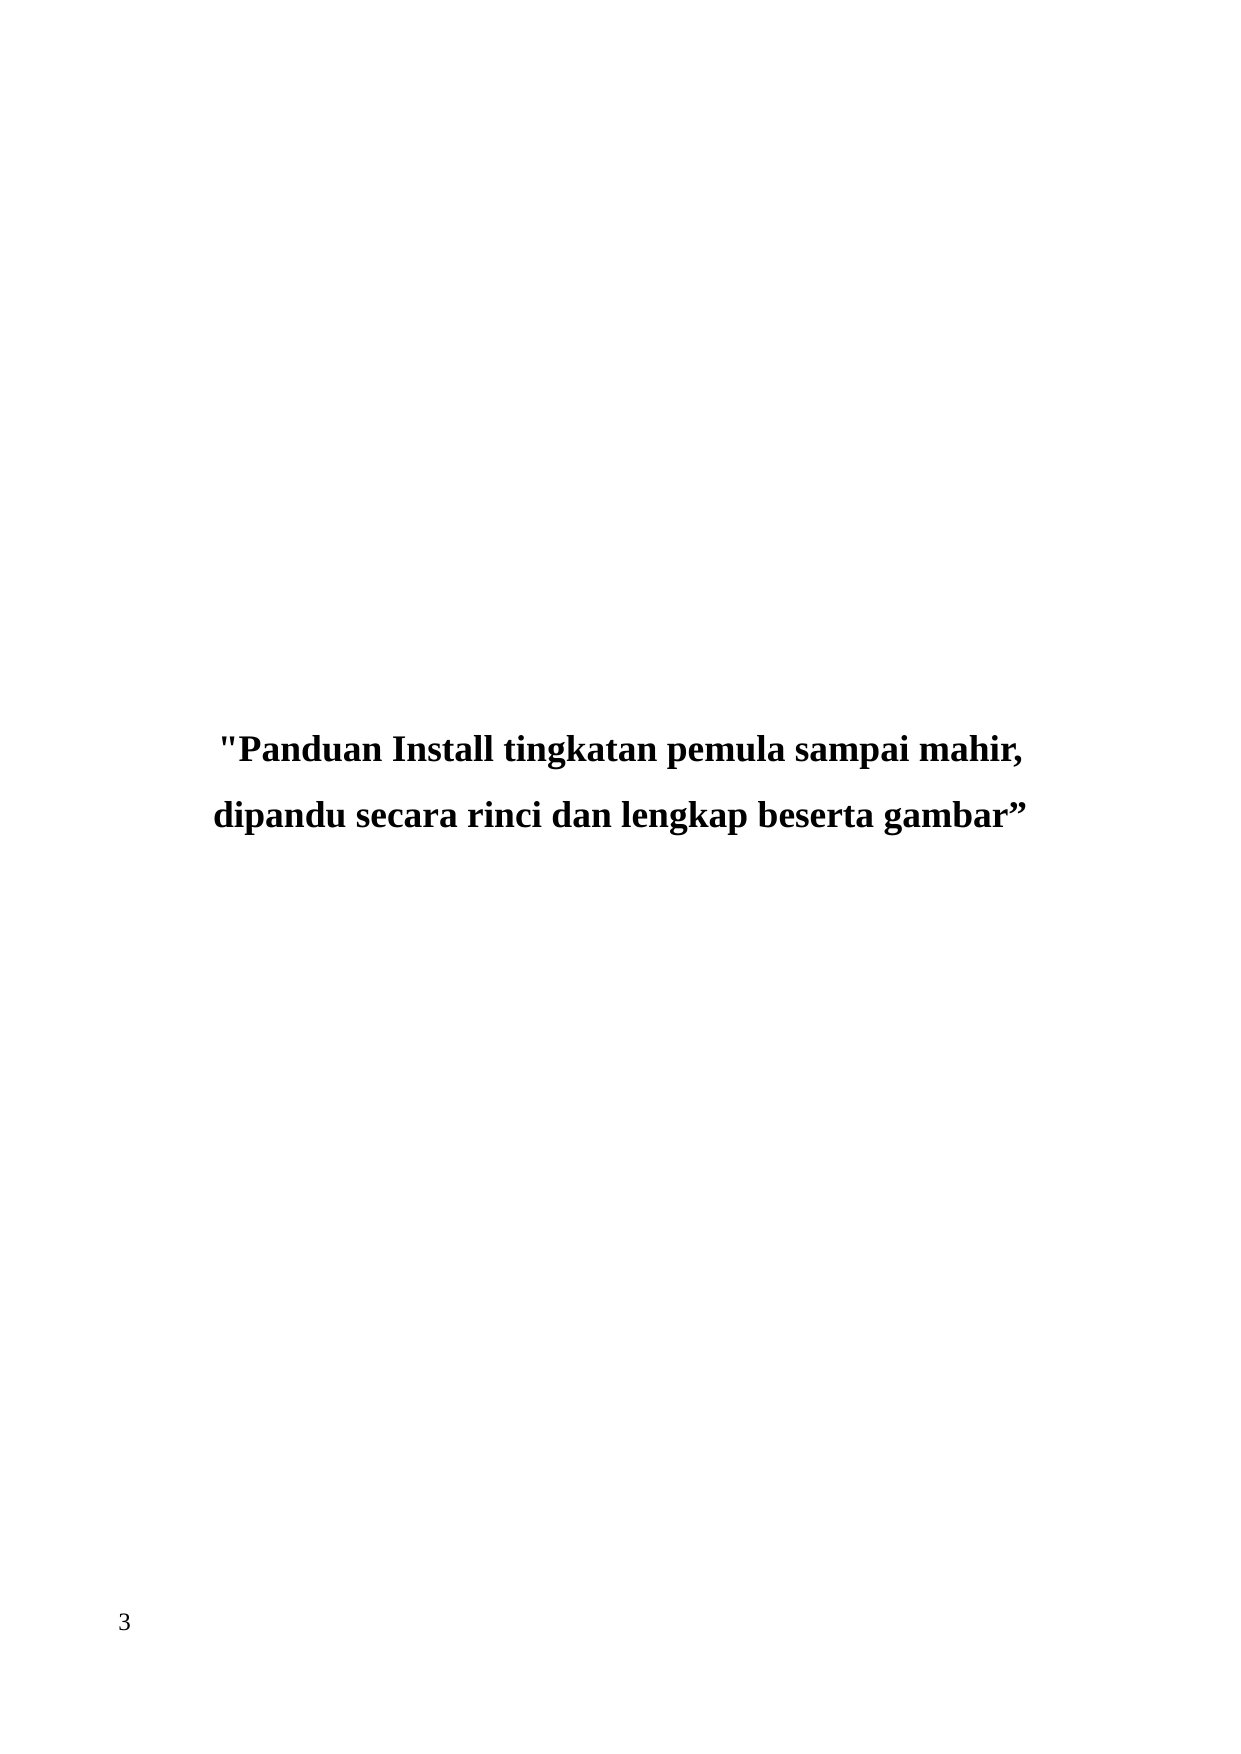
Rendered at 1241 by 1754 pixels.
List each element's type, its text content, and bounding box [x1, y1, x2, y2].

text dipandu secara rinci dan lengkap beserta gambar” [118, 793, 1122, 836]
text "Panduan Install tingkatan pemula sampai mahir, [118, 727, 1122, 770]
